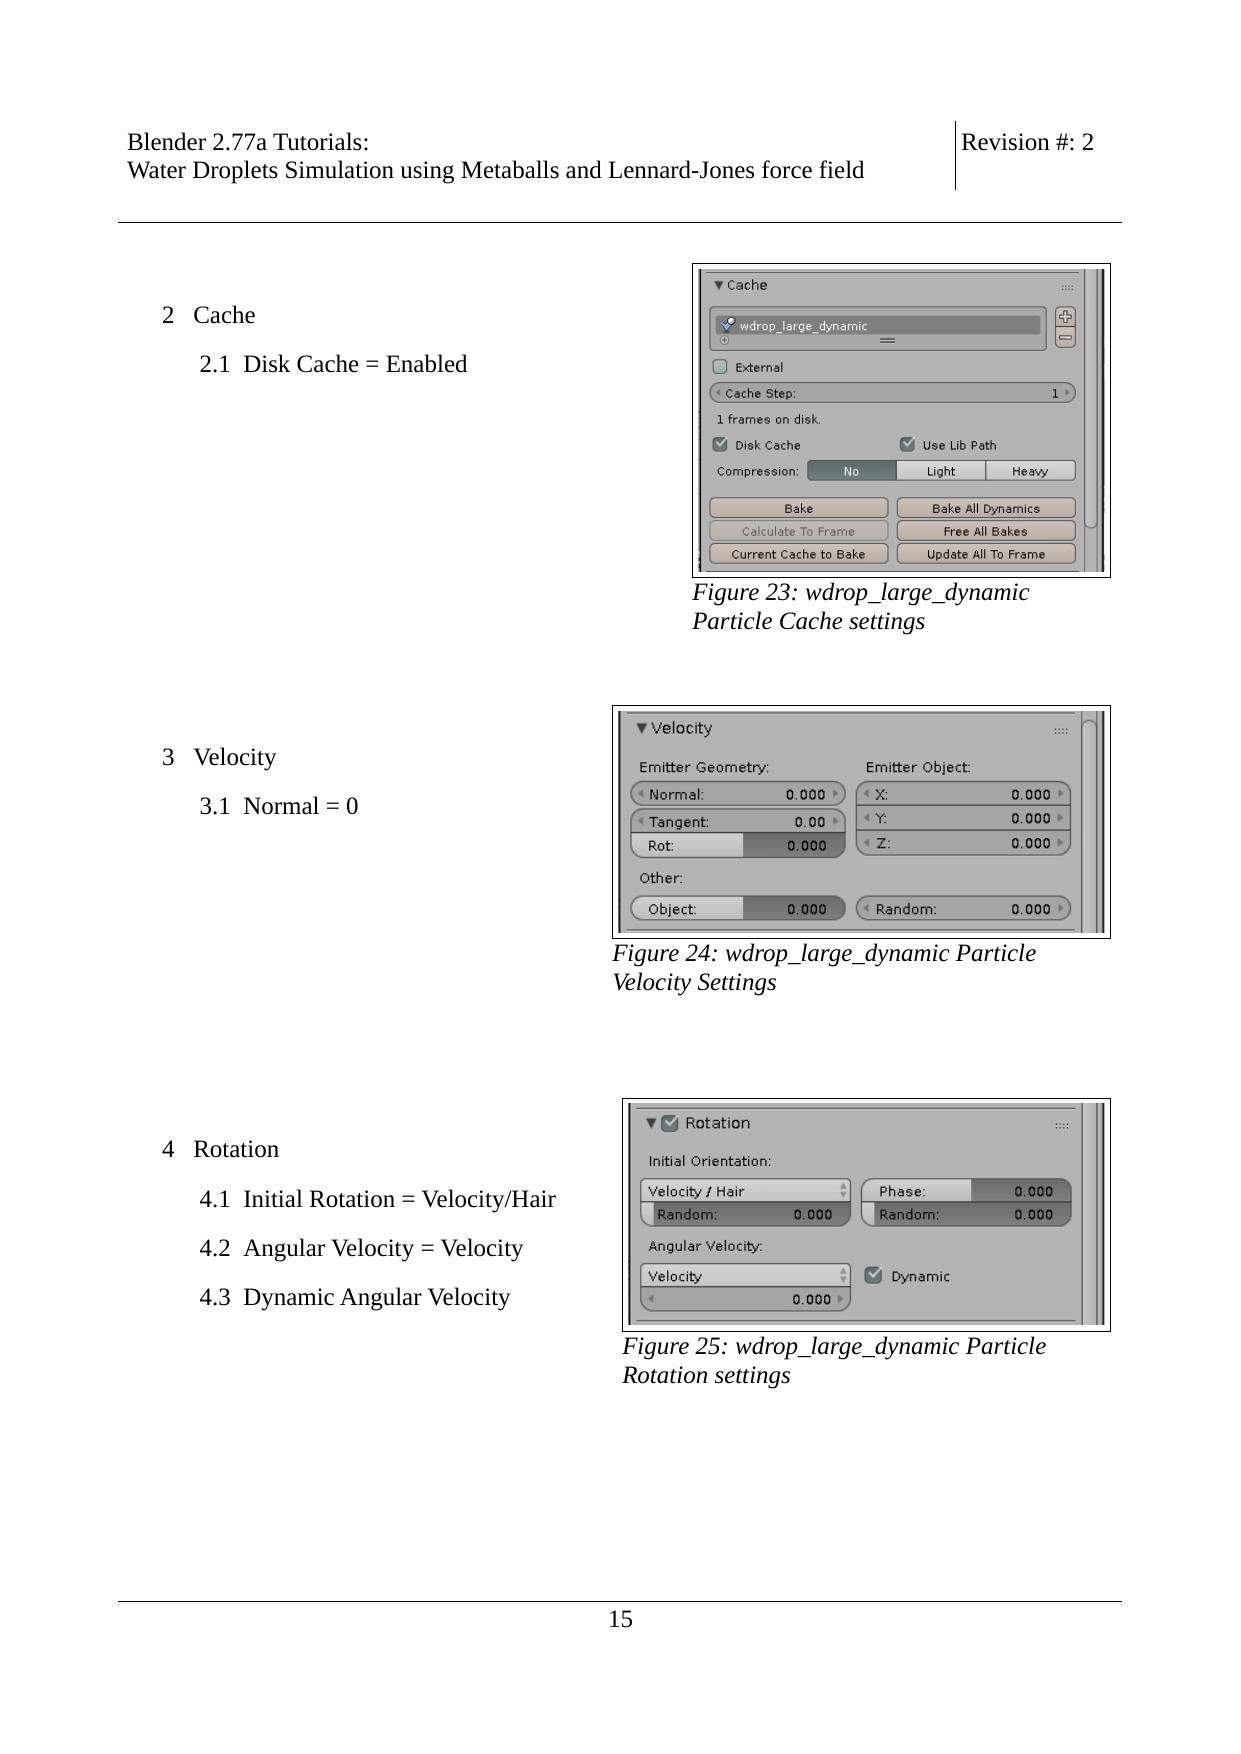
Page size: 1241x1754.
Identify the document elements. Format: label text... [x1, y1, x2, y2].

picture [628, 1103, 1105, 1325]
text Figure 23: wdrop_large_dynamic Particle Cache settings [692, 578, 1111, 635]
list Initial Rotation = Velocity/Hair [193, 1184, 622, 1212]
list Rotation [156, 1134, 622, 1163]
text Figure 24: wdrop_large_dynamic Particle Velocity Settings [612, 939, 1111, 996]
list Disk Cache = Enabled [193, 349, 692, 378]
text [613, 706, 1110, 938]
list [1111, 791, 1122, 820]
picture [698, 269, 1105, 572]
text [693, 264, 1110, 577]
list Velocity [156, 742, 612, 771]
list [1111, 742, 1122, 771]
list Angular Velocity = Velocity [193, 1233, 622, 1261]
list [1111, 1134, 1122, 1163]
list Dynamic Angular Velocity [193, 1282, 622, 1311]
list Cache [156, 301, 692, 329]
text Figure 25: wdrop_large_dynamic Particle Rotation settings [622, 1332, 1111, 1389]
text [623, 1099, 1110, 1331]
list Normal = 0 [193, 791, 612, 820]
picture [618, 711, 1105, 933]
list [1111, 301, 1122, 329]
